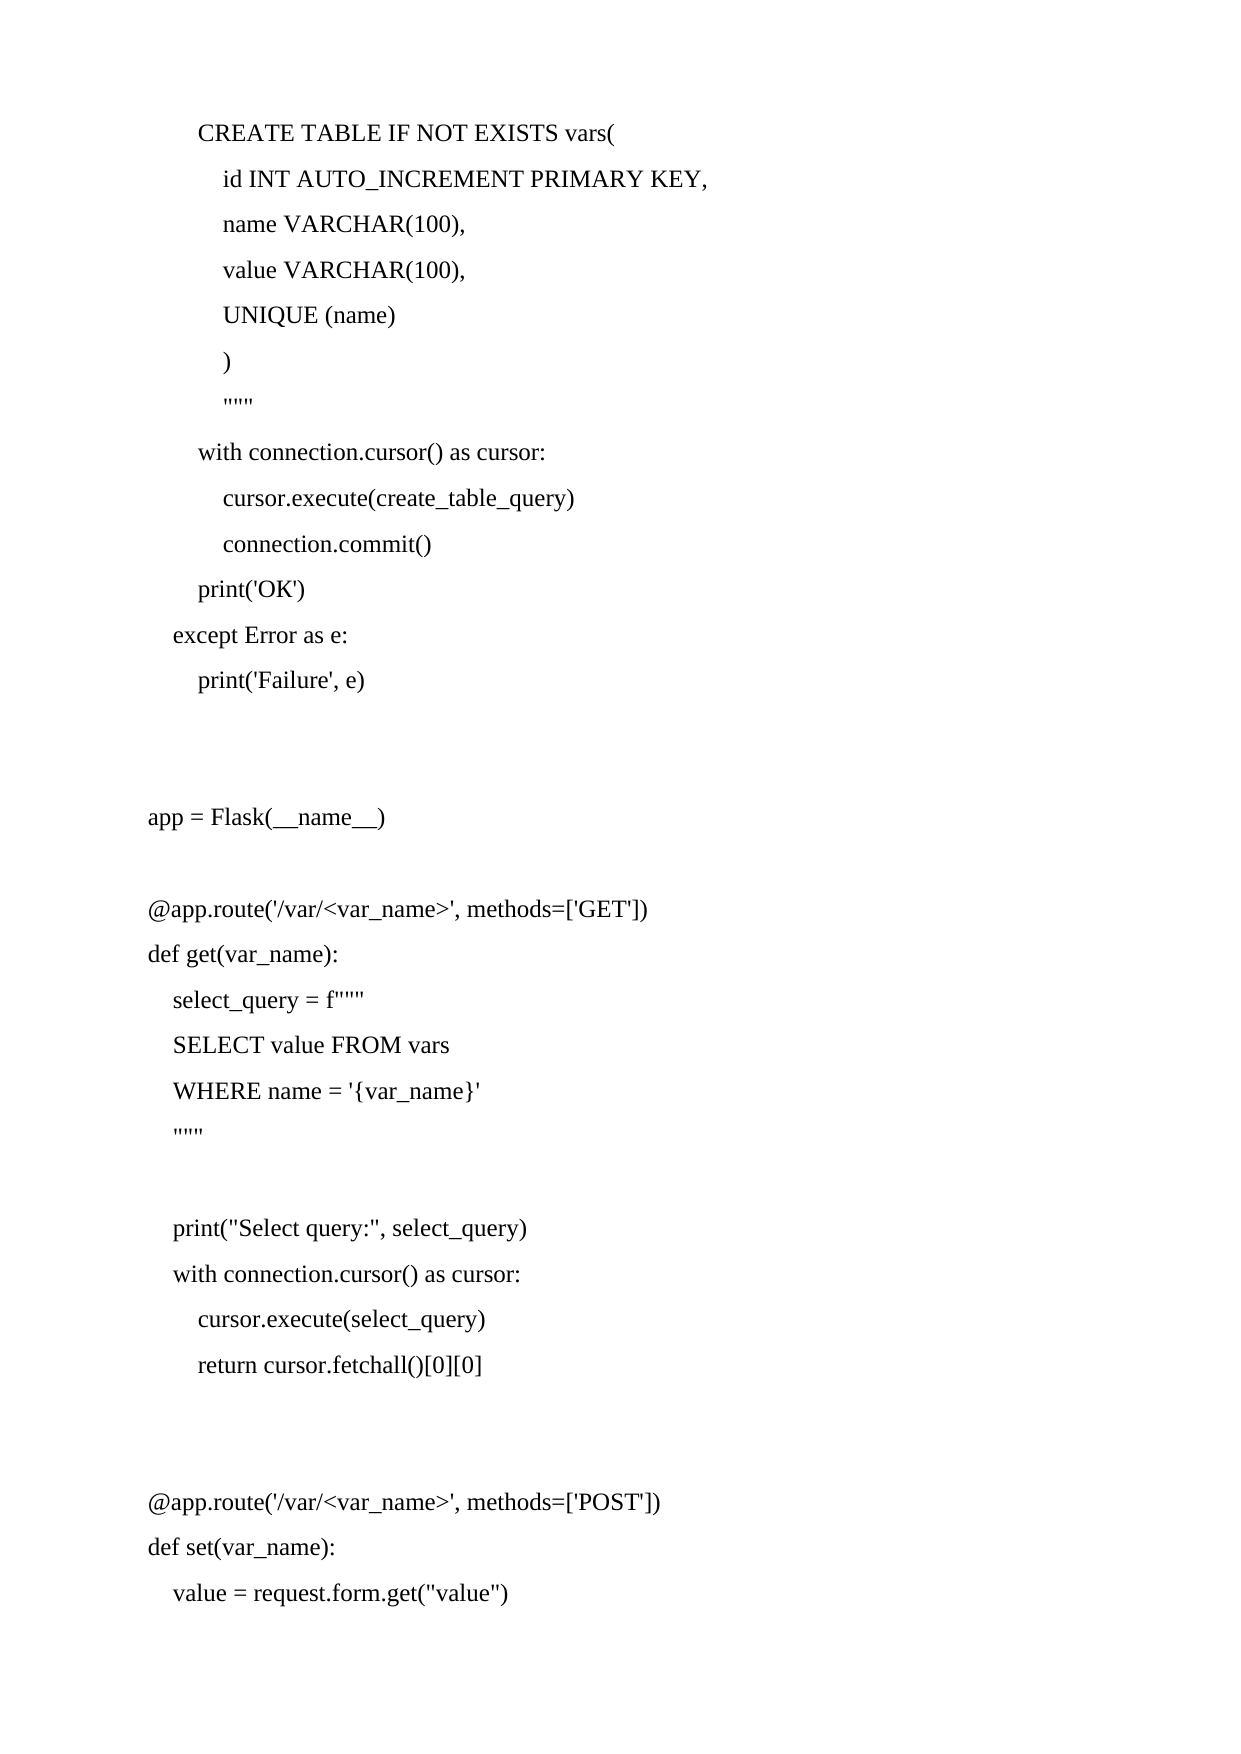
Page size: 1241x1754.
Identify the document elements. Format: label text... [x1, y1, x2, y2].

text ) [148, 346, 1152, 375]
text print('Failure', e) [148, 666, 1152, 694]
text cursor.execute(create_table_query) [148, 483, 1152, 512]
text CREATE TABLE IF NOT EXISTS vars( [148, 118, 1152, 147]
text return cursor.fetchall()[0][0] [148, 1350, 1152, 1379]
text name VARCHAR(100), [148, 209, 1152, 238]
text def get(var_name): [148, 939, 1152, 968]
text connection.commit() [148, 529, 1152, 557]
text """ [148, 392, 1152, 421]
text except Error as e: [148, 620, 1152, 649]
text WHERE name = '{var_name}' [148, 1076, 1152, 1105]
text select_query = f""" [148, 985, 1152, 1014]
text SELECT value FROM vars [148, 1031, 1152, 1059]
text app = Flask(__name__) [148, 802, 1152, 831]
text cursor.execute(select_query) [148, 1304, 1152, 1333]
text print('ОК') [148, 574, 1152, 603]
text value = request.form.get("value") [148, 1578, 1152, 1607]
text @app.route('/var/<var_name>', methods=['GET']) [148, 894, 1152, 922]
text id INT AUTO_INCREMENT PRIMARY KEY, [148, 164, 1152, 192]
text with connection.cursor() as cursor: [148, 1259, 1152, 1287]
text def set(var_name): [148, 1532, 1152, 1561]
text @app.route('/var/<var_name>', methods=['POST']) [148, 1487, 1152, 1516]
text with connection.cursor() as cursor: [148, 437, 1152, 466]
text value VARCHAR(100), [148, 255, 1152, 284]
text """ [148, 1122, 1152, 1151]
text print("Select query:", select_query) [148, 1213, 1152, 1242]
text UNIQUE (name) [148, 301, 1152, 329]
